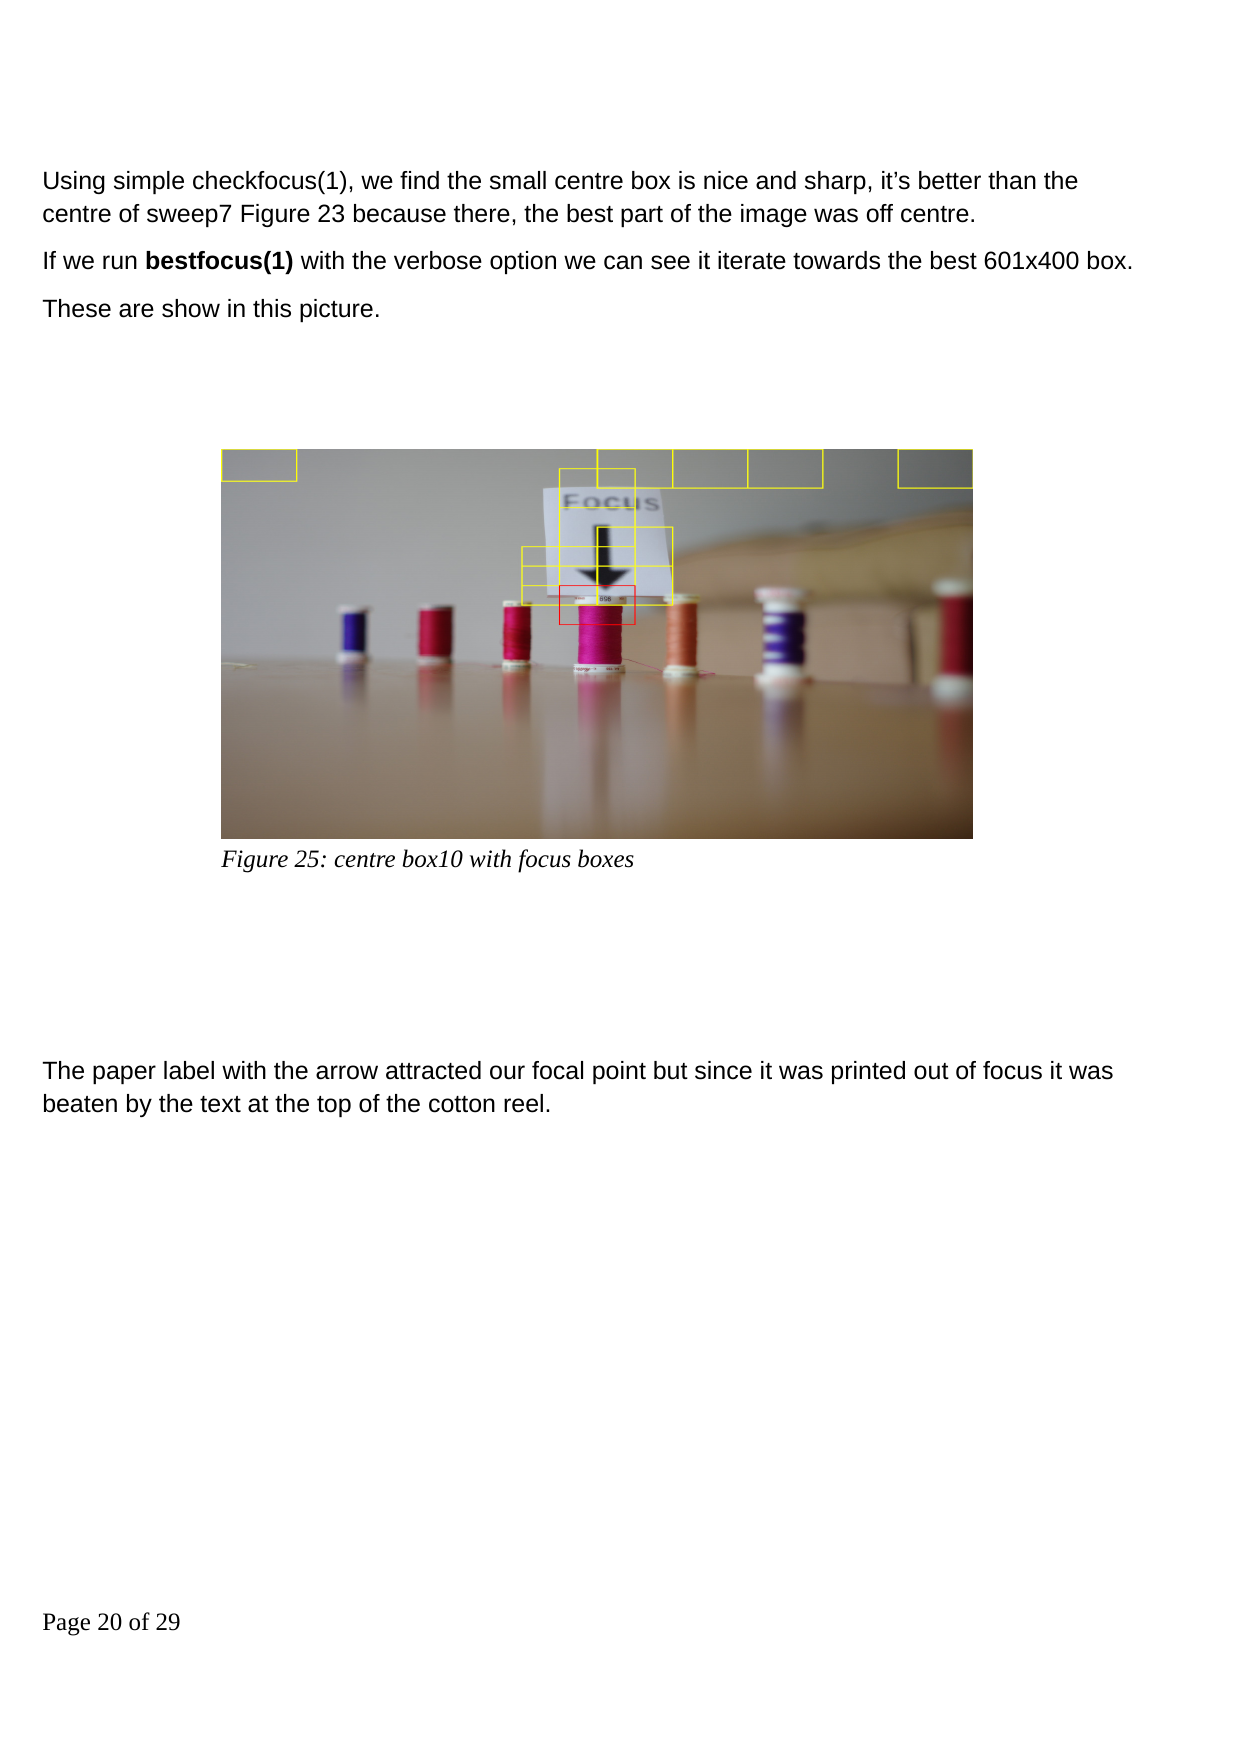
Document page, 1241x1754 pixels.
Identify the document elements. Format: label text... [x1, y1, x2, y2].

text Figure 25: centre box10 with focus boxes [221, 839, 973, 873]
text If we run bestfocus(1) with the verbose option we can see it iterate towards the best 601x400 box. [42, 246, 1152, 275]
picture [221, 449, 973, 839]
text Using simple checkfocus(1), we find the small centre box is nice and sharp, it’s better than the centre of sweep7 Figure 23 because there, the best part of the image was off centre. [42, 166, 1152, 227]
text The paper label with the arrow attracted our focal point but since it was printed out of focus it was beaten by the text at the top of the cotton reel. [42, 1056, 1152, 1117]
text These are show in this picture. [42, 294, 1152, 323]
